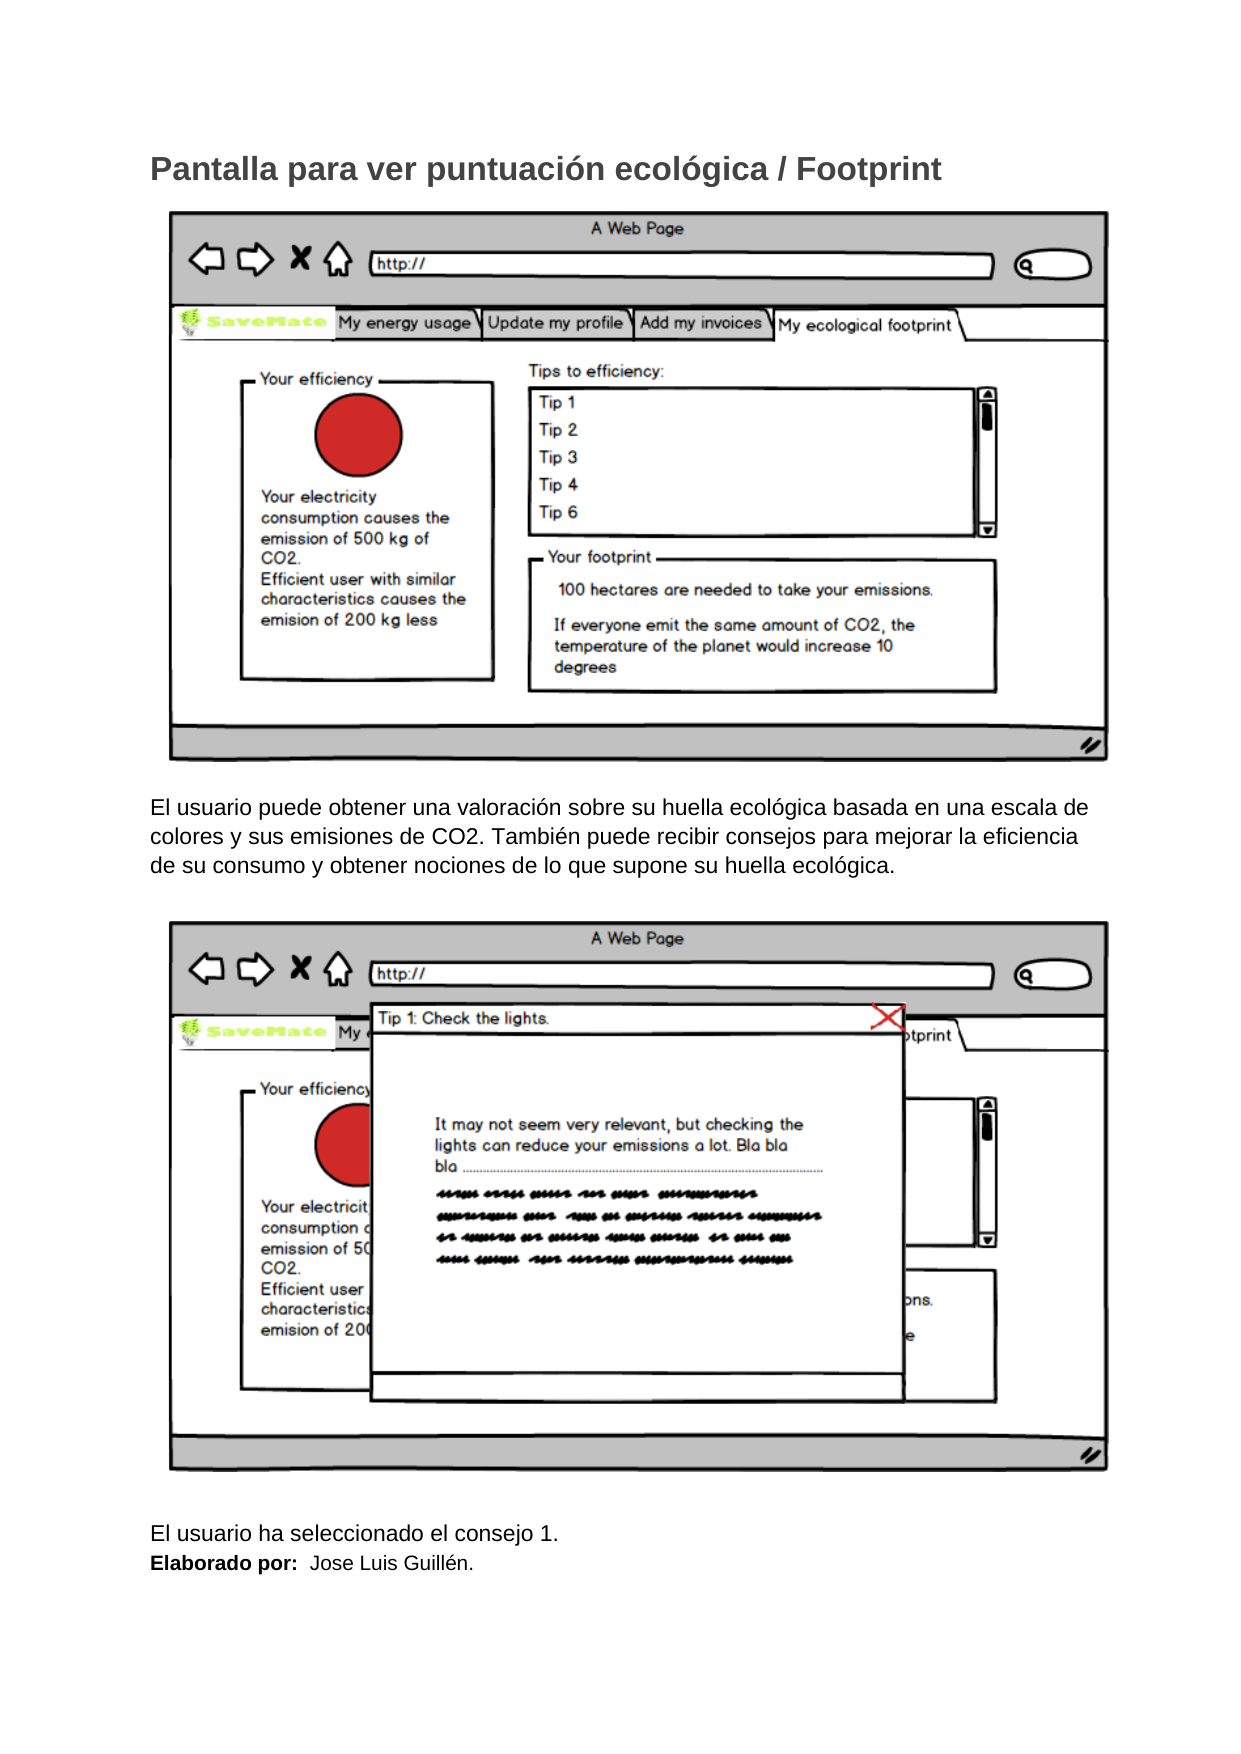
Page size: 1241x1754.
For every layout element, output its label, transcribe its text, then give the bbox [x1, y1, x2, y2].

picture [168, 921, 1109, 1472]
subtitle Pantalla para ver puntuación ecológica / Footprint [150, 150, 1091, 780]
text Elaborado por: Jose Luis Guillén. [150, 1551, 1091, 1575]
text El usuario ha seleccionado el consejo 1. [150, 1521, 1091, 1546]
picture [168, 211, 1109, 762]
text El usuario puede obtener una valoración sobre su huella ecológica basada en una escala de colores y sus emisiones de CO2. También puede recibir consejos para mejorar la eficiencia de su consumo y obtener nociones de lo que supone su huella ecológica. [150, 794, 1091, 878]
